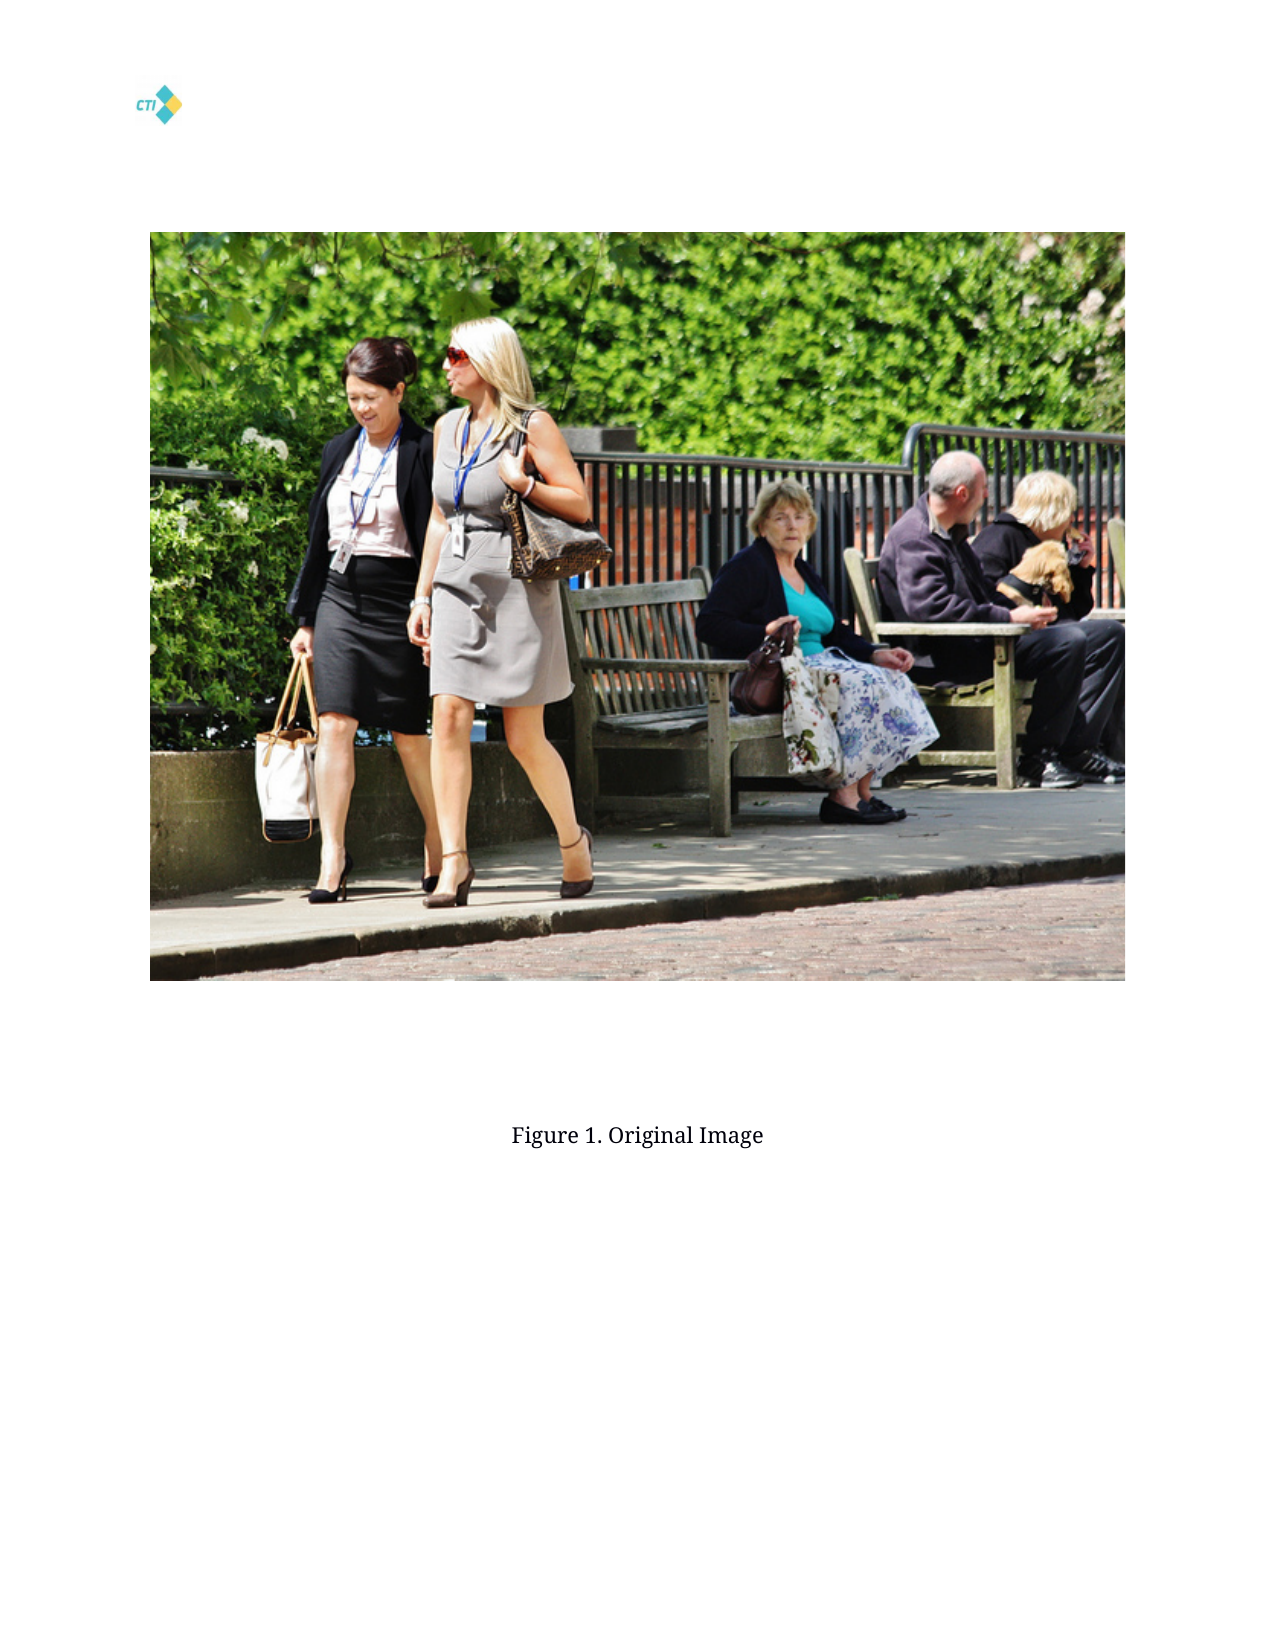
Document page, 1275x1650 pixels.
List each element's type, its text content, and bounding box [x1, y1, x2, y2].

text Figure 1. Original Image [150, 1120, 1125, 1149]
picture [134, 75, 183, 126]
picture [150, 232, 1125, 981]
